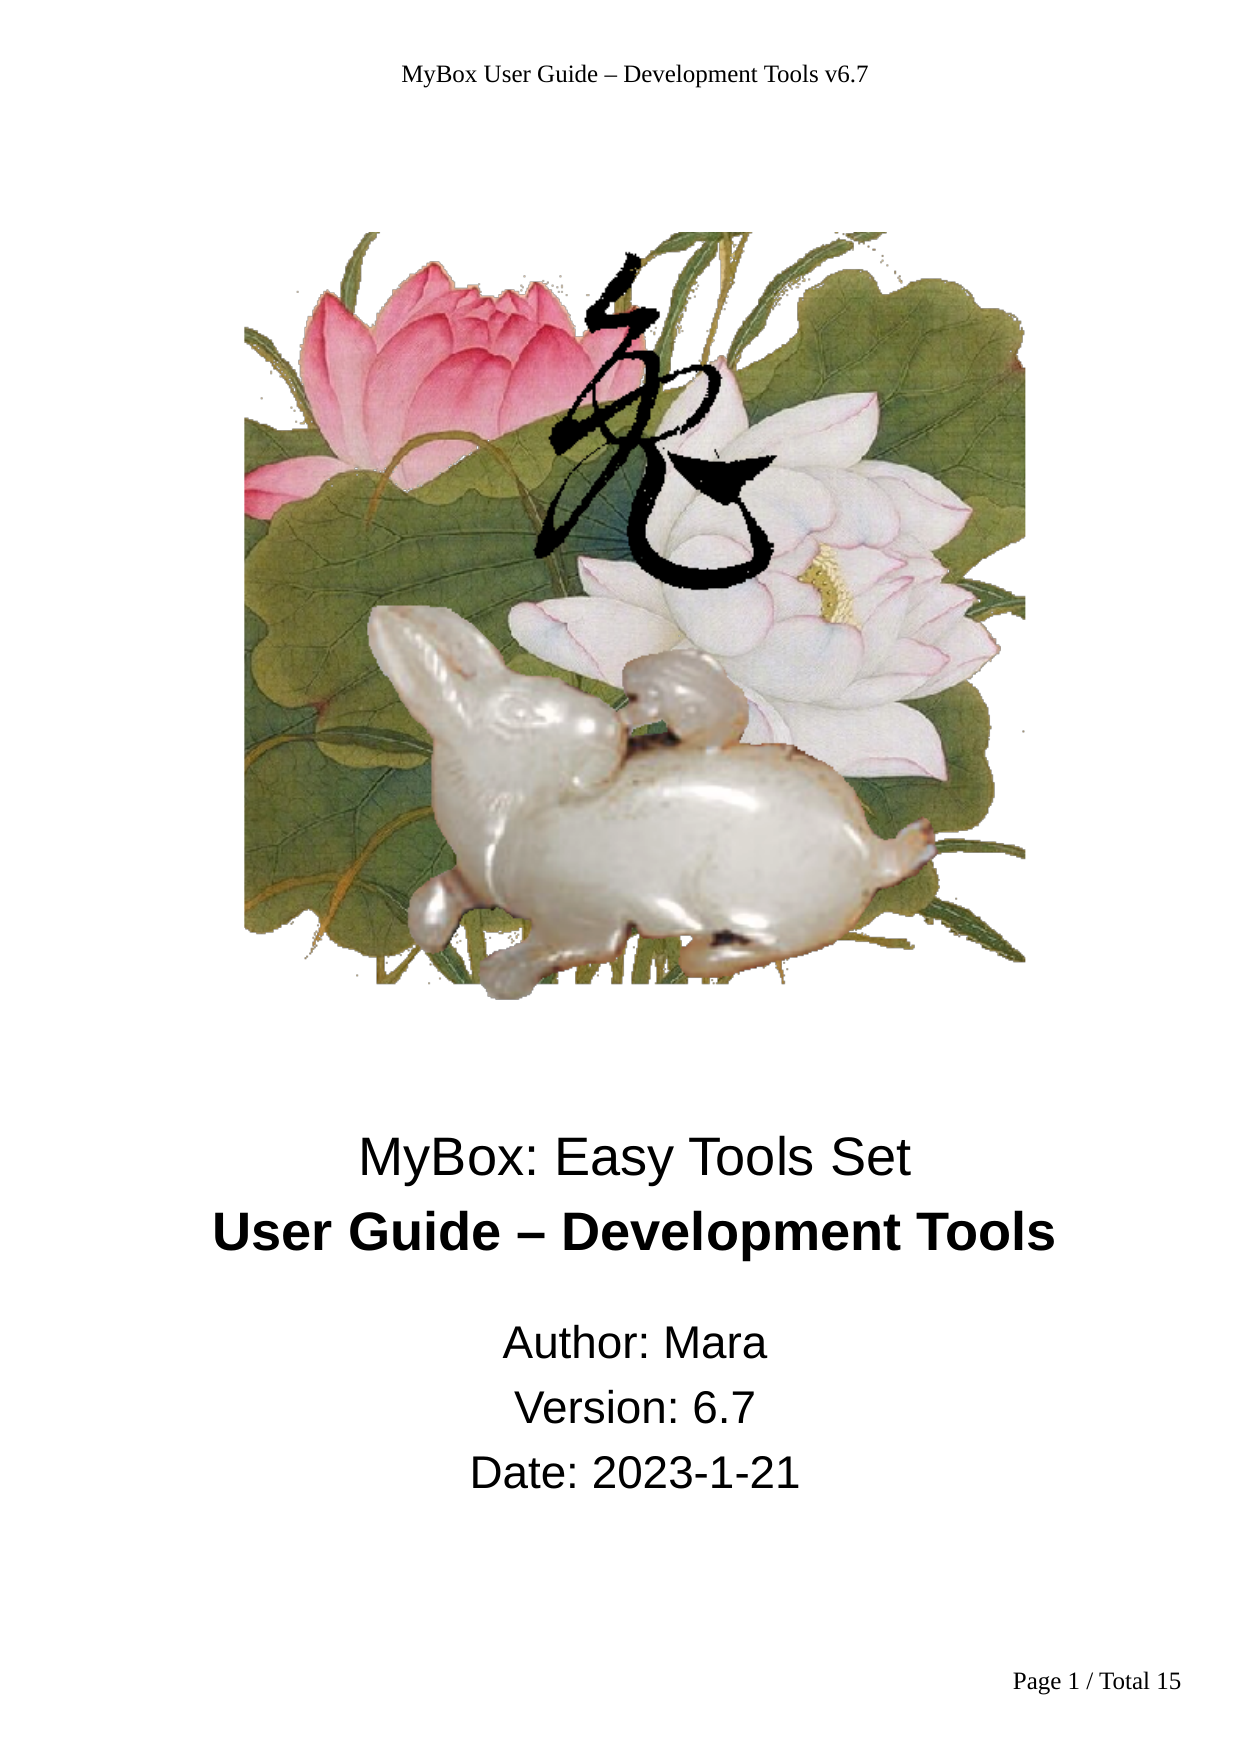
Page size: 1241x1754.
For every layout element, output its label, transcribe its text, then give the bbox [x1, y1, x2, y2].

subtitle MyBox: Easy Tools Set [88, 1125, 1181, 1187]
picture [244, 232, 1026, 1014]
text Author: Mara [88, 1316, 1181, 1368]
text User Guide – Development Tools [88, 1199, 1181, 1262]
text Date: 2023-1-21 [88, 1446, 1181, 1499]
text Version: 6.7 [88, 1381, 1181, 1433]
